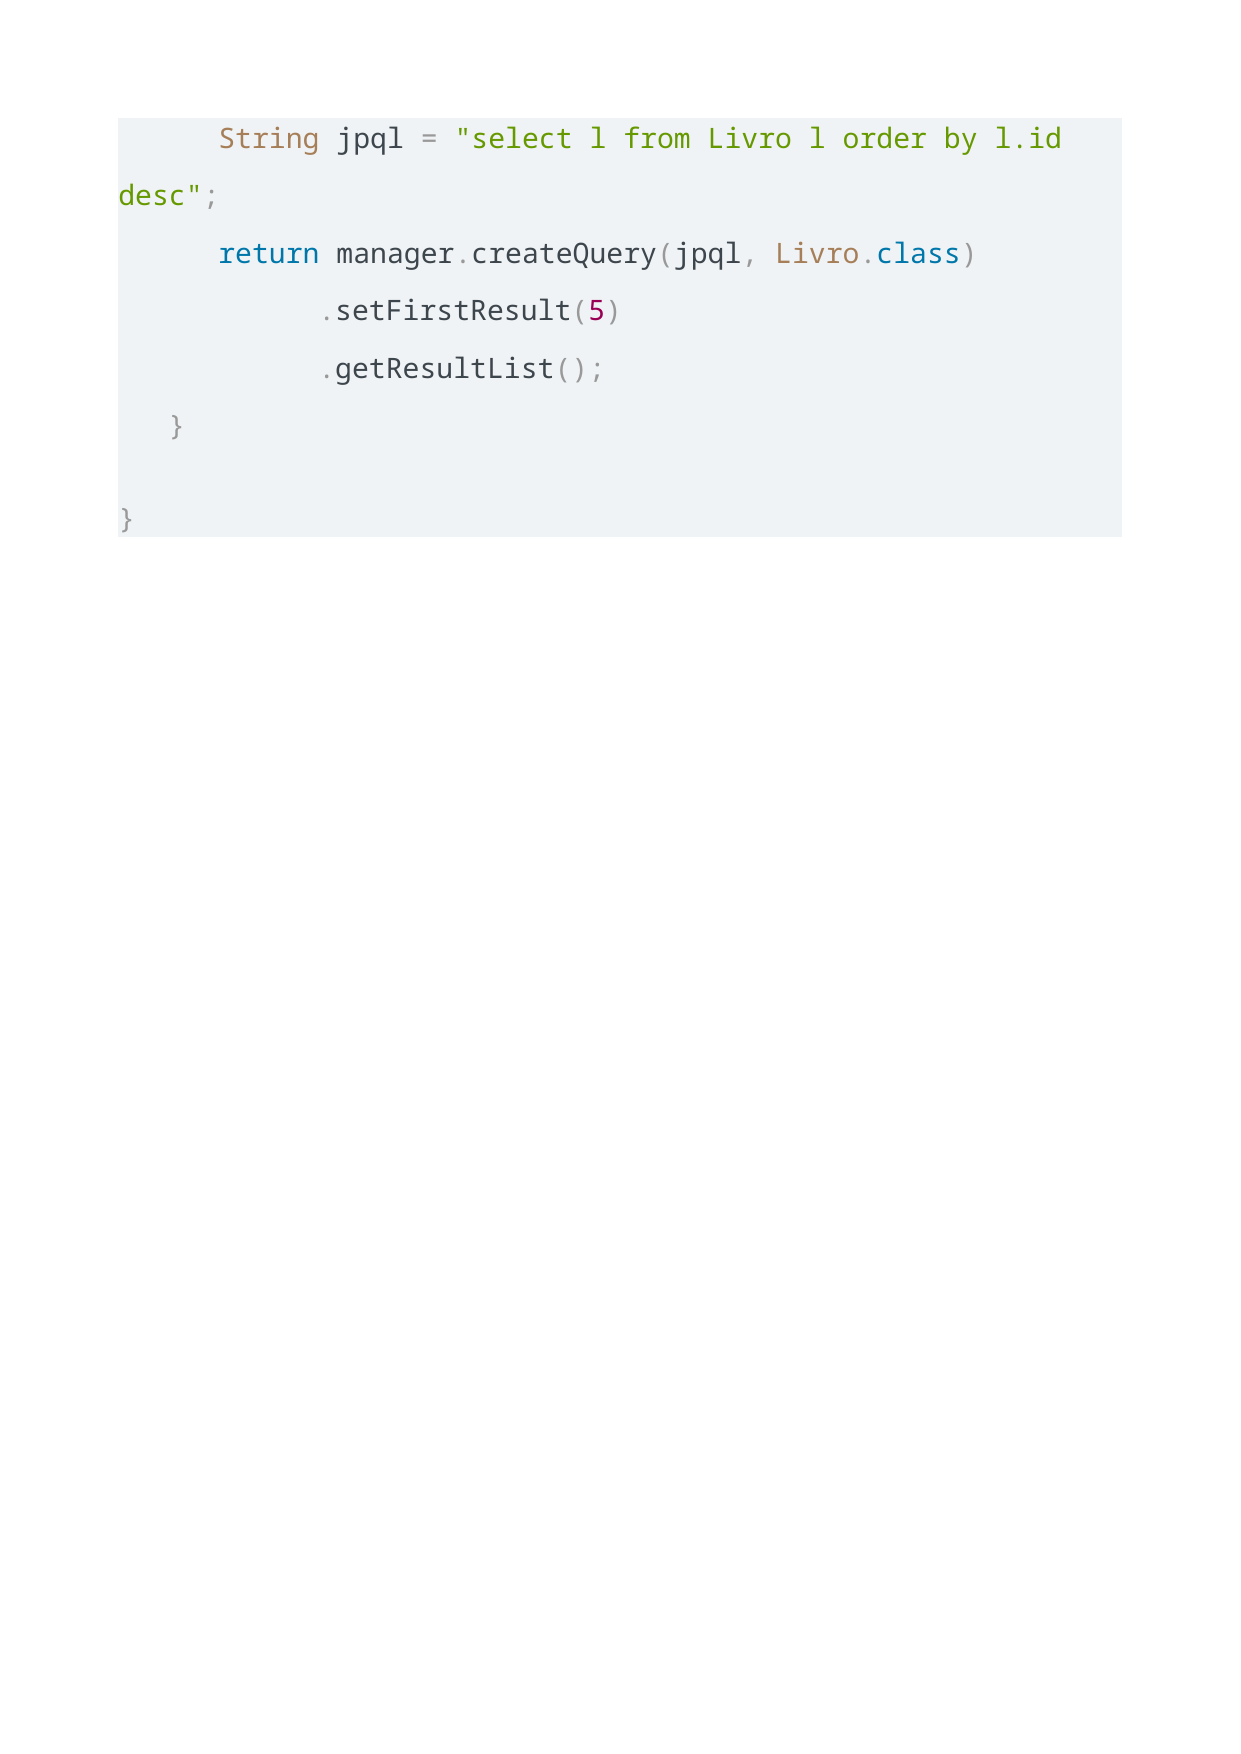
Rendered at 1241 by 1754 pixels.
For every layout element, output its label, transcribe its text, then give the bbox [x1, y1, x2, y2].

text .setFirstResult(5) [118, 291, 1122, 329]
text return manager.createQuery(jpql, Livro.class) [118, 233, 1122, 271]
text .getResultList(); [118, 348, 1122, 386]
text String jpql = "select l from Livro l order by l.id desc"; [118, 118, 1122, 214]
text } [118, 406, 1122, 444]
text } [118, 498, 1122, 537]
